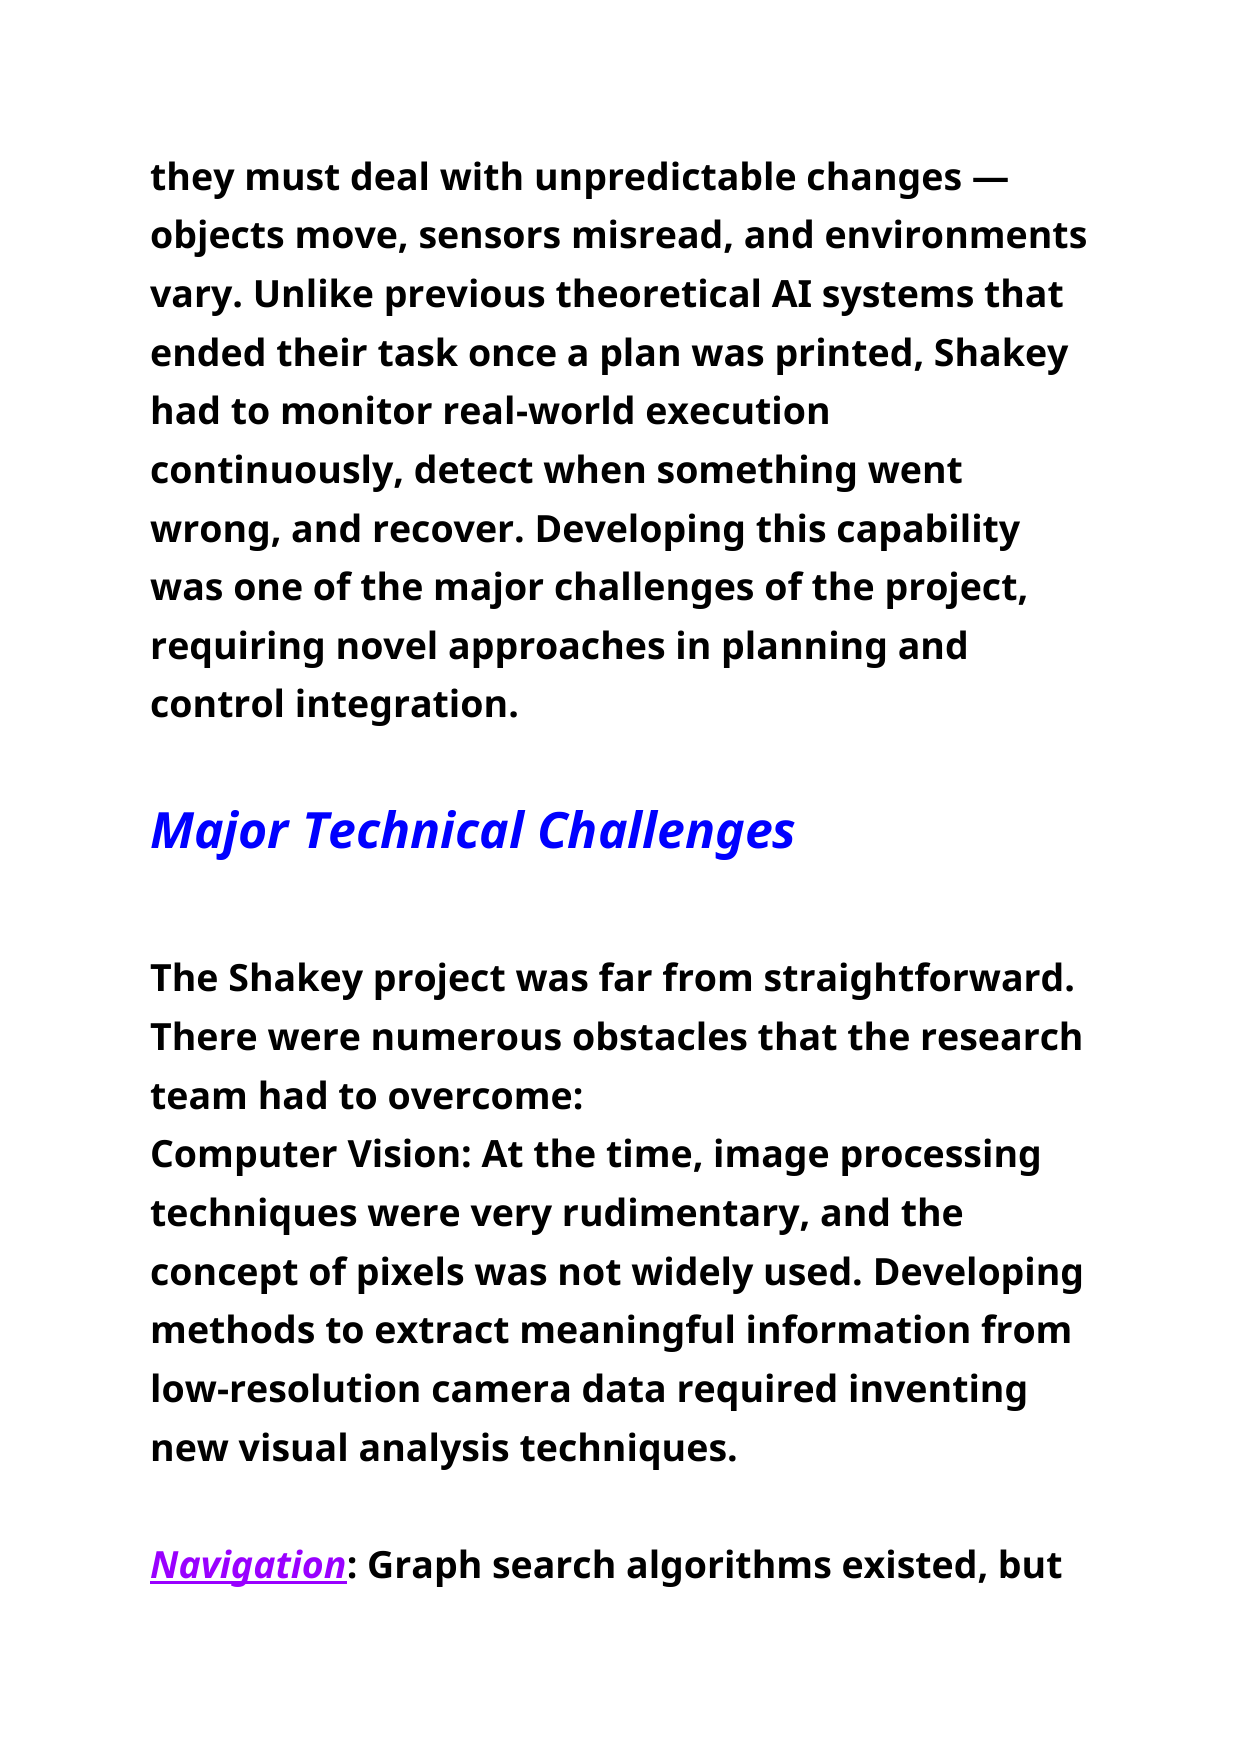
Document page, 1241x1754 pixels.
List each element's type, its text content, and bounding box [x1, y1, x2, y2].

text Major Technical Challenges [150, 795, 1090, 863]
text Navigation: Graph search algorithms existed, but [150, 1538, 1090, 1589]
text Computer Vision: At the time, image processing techniques were very rudimentary, and the concept of pixels was not widely used. Developing methods to extract meaningful information from low‑resolution camera data required inventing new visual analysis techniques. [150, 1128, 1090, 1472]
text they must deal with unpredictable changes — objects move, sensors misread, and environments vary. Unlike previous theoretical AI systems that ended their task once a plan was printed, Shakey had to monitor real‑world execution continuously, detect when something went wrong, and recover. Developing this capability was one of the major challenges of the project, requiring novel approaches in planning and control integration. [150, 150, 1090, 729]
text The Shakey project was far from straightforward. There were numerous obstacles that the research team had to overcome: [150, 952, 1090, 1120]
